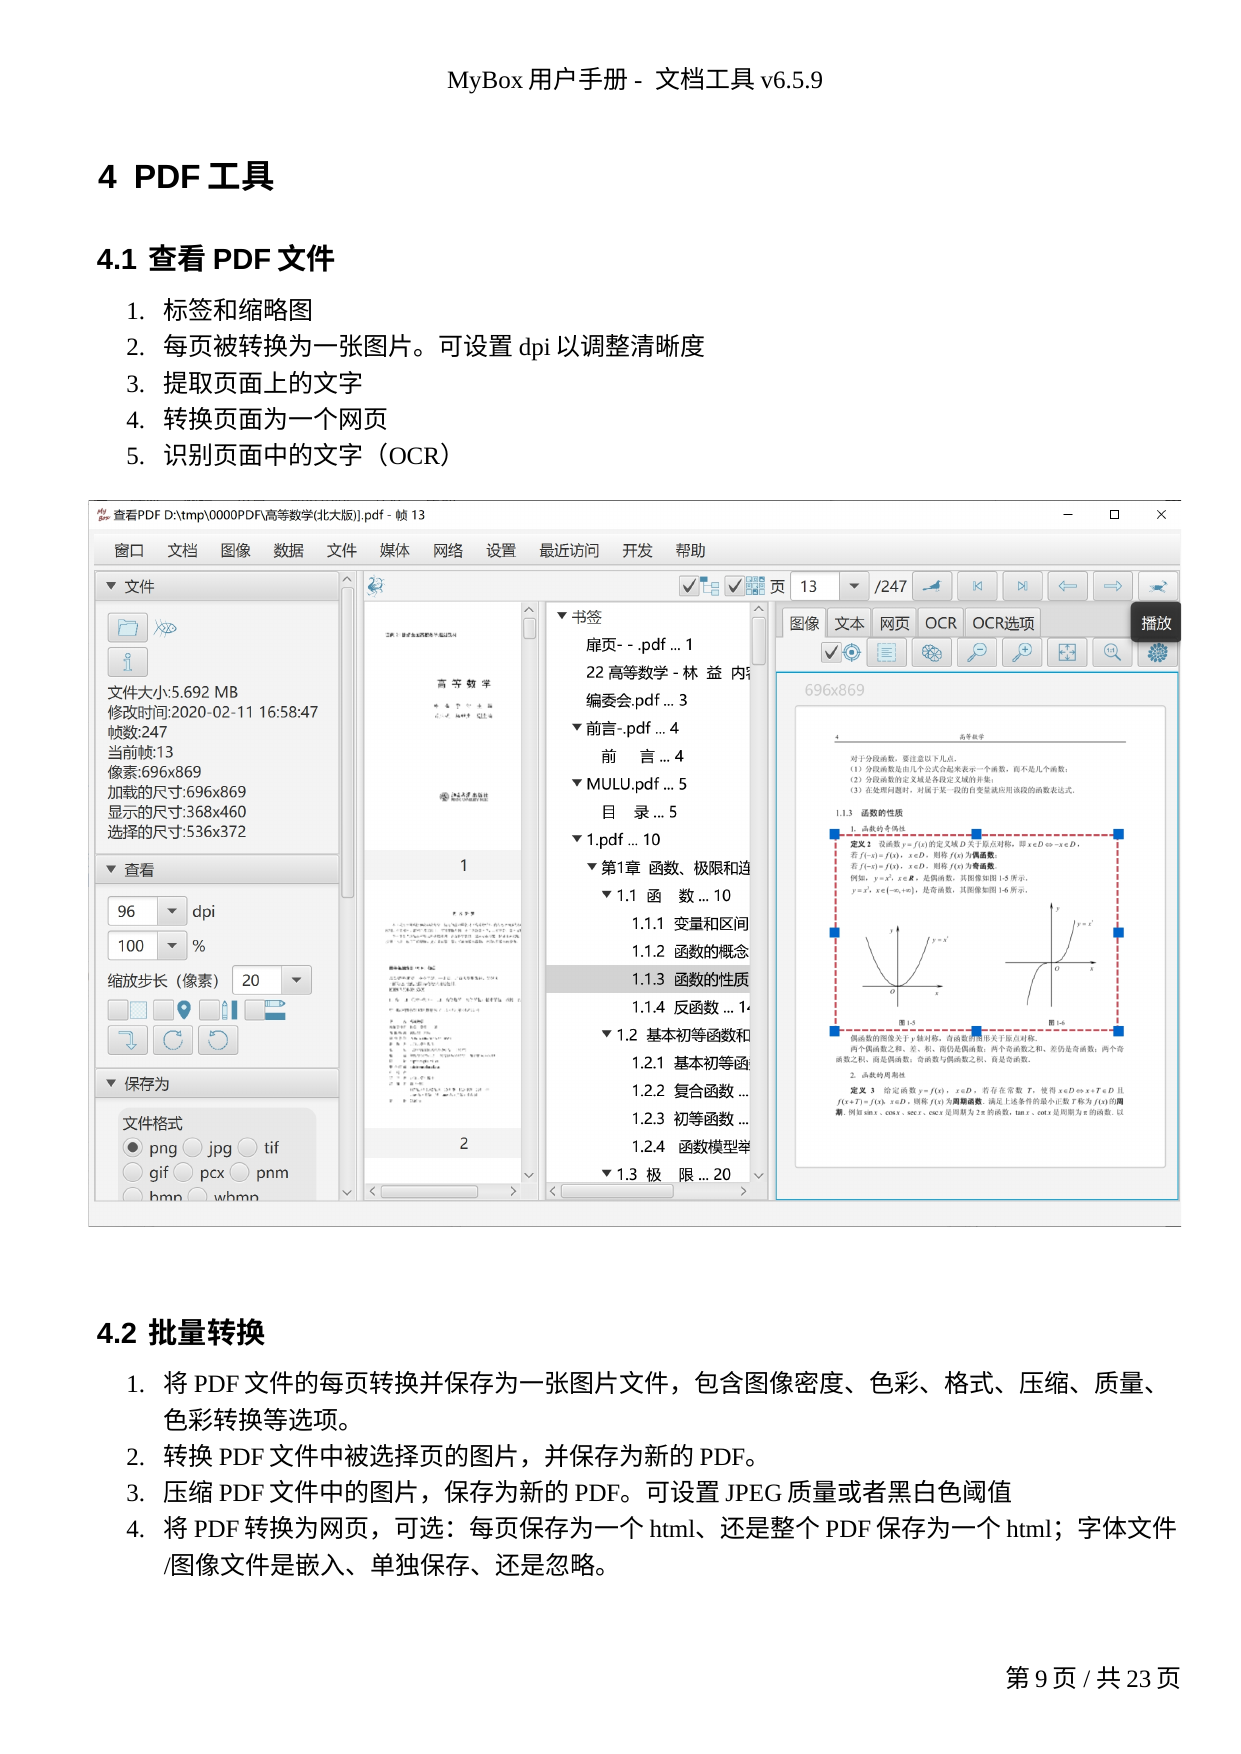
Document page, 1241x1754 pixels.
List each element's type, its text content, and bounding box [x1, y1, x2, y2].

subtitle 查看PDF文件 [88, 236, 1181, 278]
list 标签和缩略图 [126, 291, 1181, 327]
list 压缩PDF文件中的图片，保存为新的PDF。可设置JPEG质量或者黑白色阈值 [126, 1473, 1181, 1509]
subtitle PDF工具 [88, 150, 1181, 198]
list 提取页面上的文字 [126, 363, 1181, 399]
list 转换页面为一个网页 [126, 399, 1181, 436]
list 识别页面中的文字（OCR） [126, 436, 1181, 472]
list 将PDF转换为网页，可选：每页保存为一个html、还是整个PDF保存为一个html；字体文件/图像文件是嵌入、单独保存、还是忽略。 [126, 1509, 1181, 1581]
list 每页被转换为一张图片。可设置dpi以调整清晰度 [126, 327, 1181, 363]
list 转换PDF文件中被选择页的图片，并保存为新的PDF。 [126, 1436, 1181, 1473]
picture [88, 500, 1182, 1227]
list 将PDF文件的每页转换并保存为一张图片文件，包含图像密度、色彩、格式、压缩、质量、色彩转换等选项。 [126, 1364, 1181, 1436]
subtitle 批量转换 [88, 1309, 1181, 1351]
